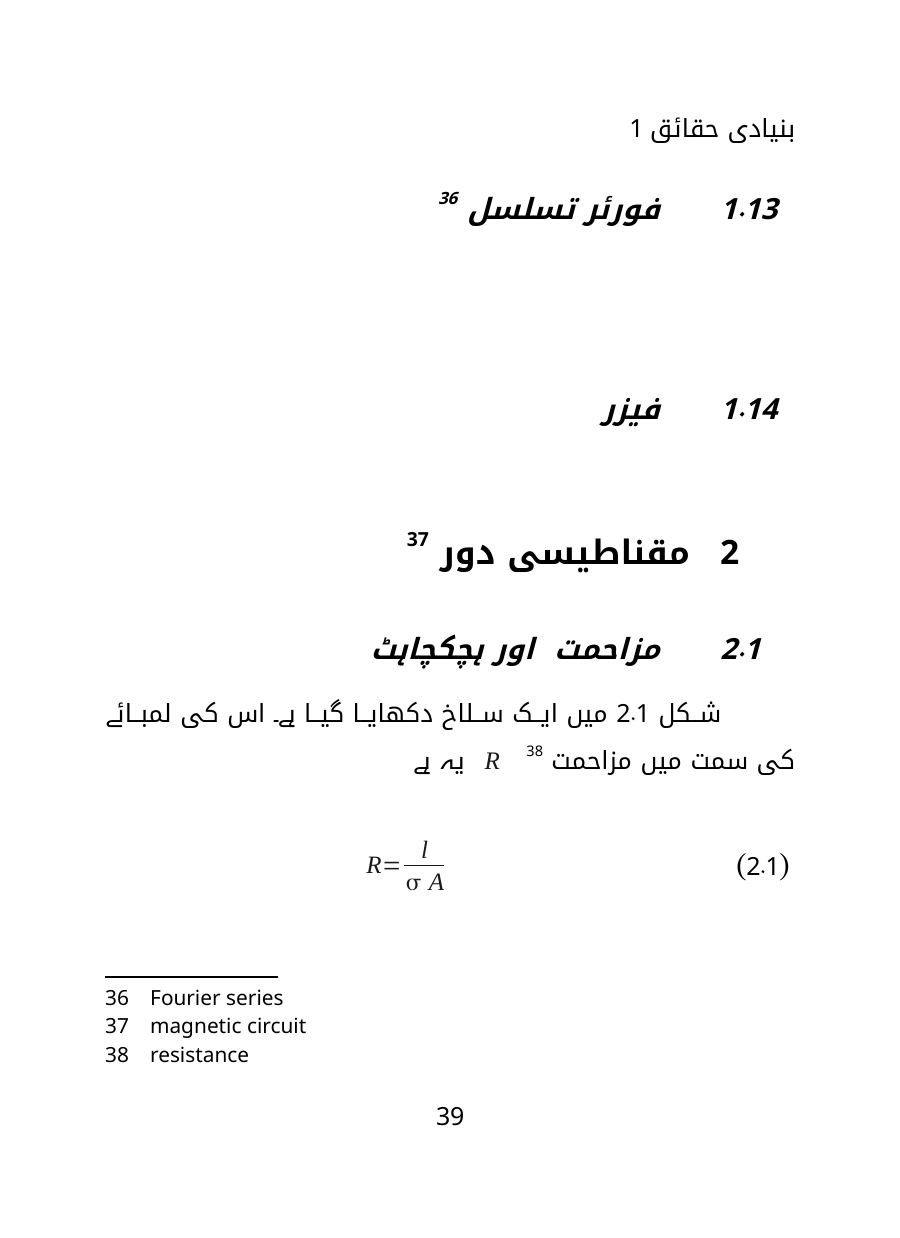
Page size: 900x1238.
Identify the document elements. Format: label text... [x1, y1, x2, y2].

list magnetic circuit [105, 1012, 795, 1040]
subtitle فورئر تسلسل [105, 182, 720, 238]
subtitle فیزر [105, 382, 720, 437]
text resistance [105, 1040, 795, 1068]
table_header [105, 831, 697, 914]
text شکل 2.1 میں ایک سلاخ دکھایا گیا ہے۔ اس کی لمبائے کی سمت میں مزاحمت یہ ہے [105, 690, 795, 785]
table_header (2.1) [697, 831, 795, 914]
subtitle مزاحمت اور ہچکچاہٹ [105, 622, 720, 677]
list Fourier series [105, 983, 795, 1012]
subtitle مقناطیسی دور [105, 521, 720, 585]
